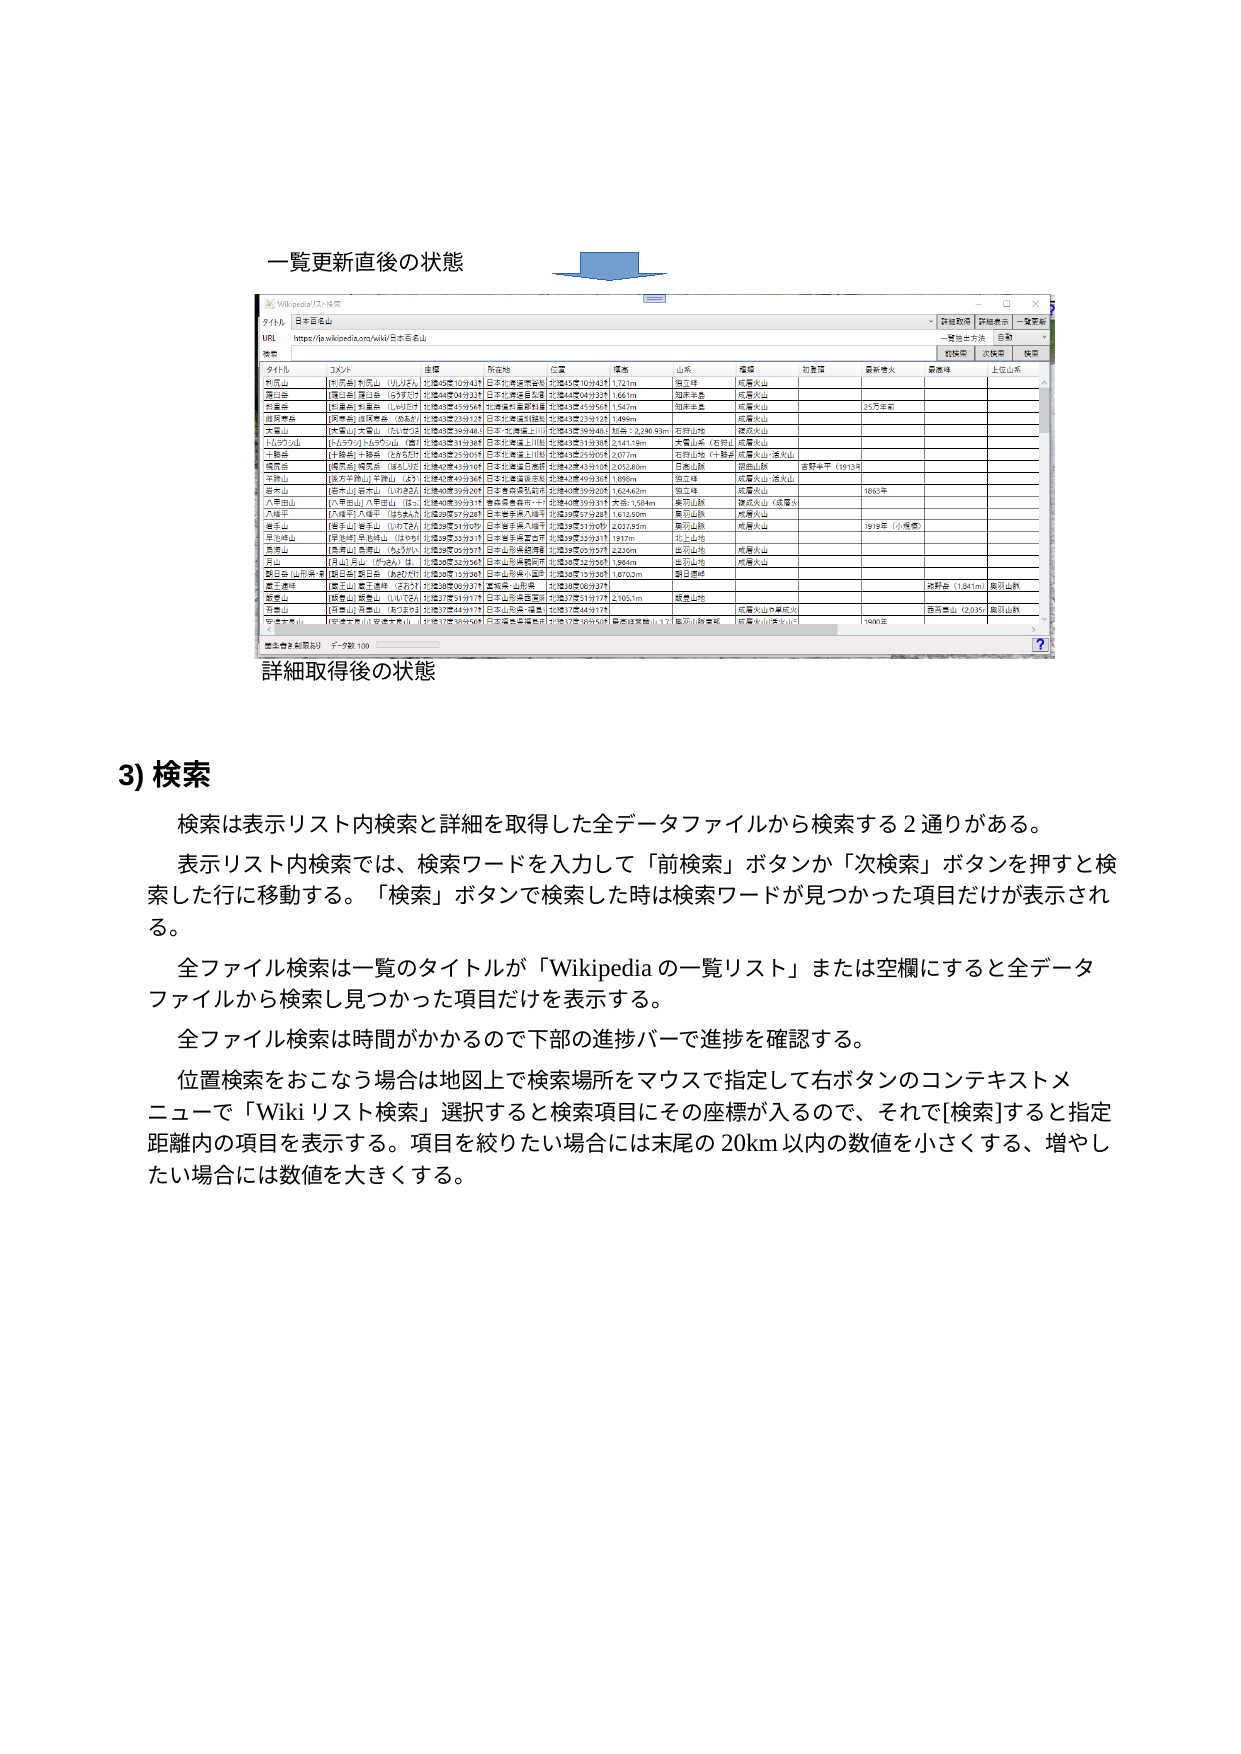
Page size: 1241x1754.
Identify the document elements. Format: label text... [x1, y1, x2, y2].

text 全ファイル検索は時間がかかるので下部の進捗バーで進捗を確認する。 [148, 1022, 1122, 1054]
text 検索は表示リスト内検索と詳細を取得した全データファイルから検索する2通りがある。 [148, 807, 1122, 838]
text 表示リスト内検索では、検索ワードを入力して「前検索」ボタンか「次検索」ボタンを押すと検索した行に移動する。「検索」ボタンで検索した時は検索ワードが見つかった項目だけが表示される。 [148, 847, 1122, 942]
text 全ファイル検索は一覧のタイトルが「Wikipediaの一覧リスト」または空欄にすると全データファイルから検索し見つかった項目だけを表示する。 [148, 951, 1122, 1014]
text 位置検索をおこなう場合は地図上で検索場所をマウスで指定して右ボタンのコンテキストメニューで「Wikiリスト検索」選択すると検索項目にその座標が入るので、それで[検索]すると指定距離内の項目を表示する。項目を絞りたい場合には末尾の20km以内の数値を小さくする、増やしたい場合には数値を大きくする。 [148, 1063, 1122, 1189]
picture [254, 294, 1055, 659]
subtitle 3) 検索 [118, 752, 1122, 794]
